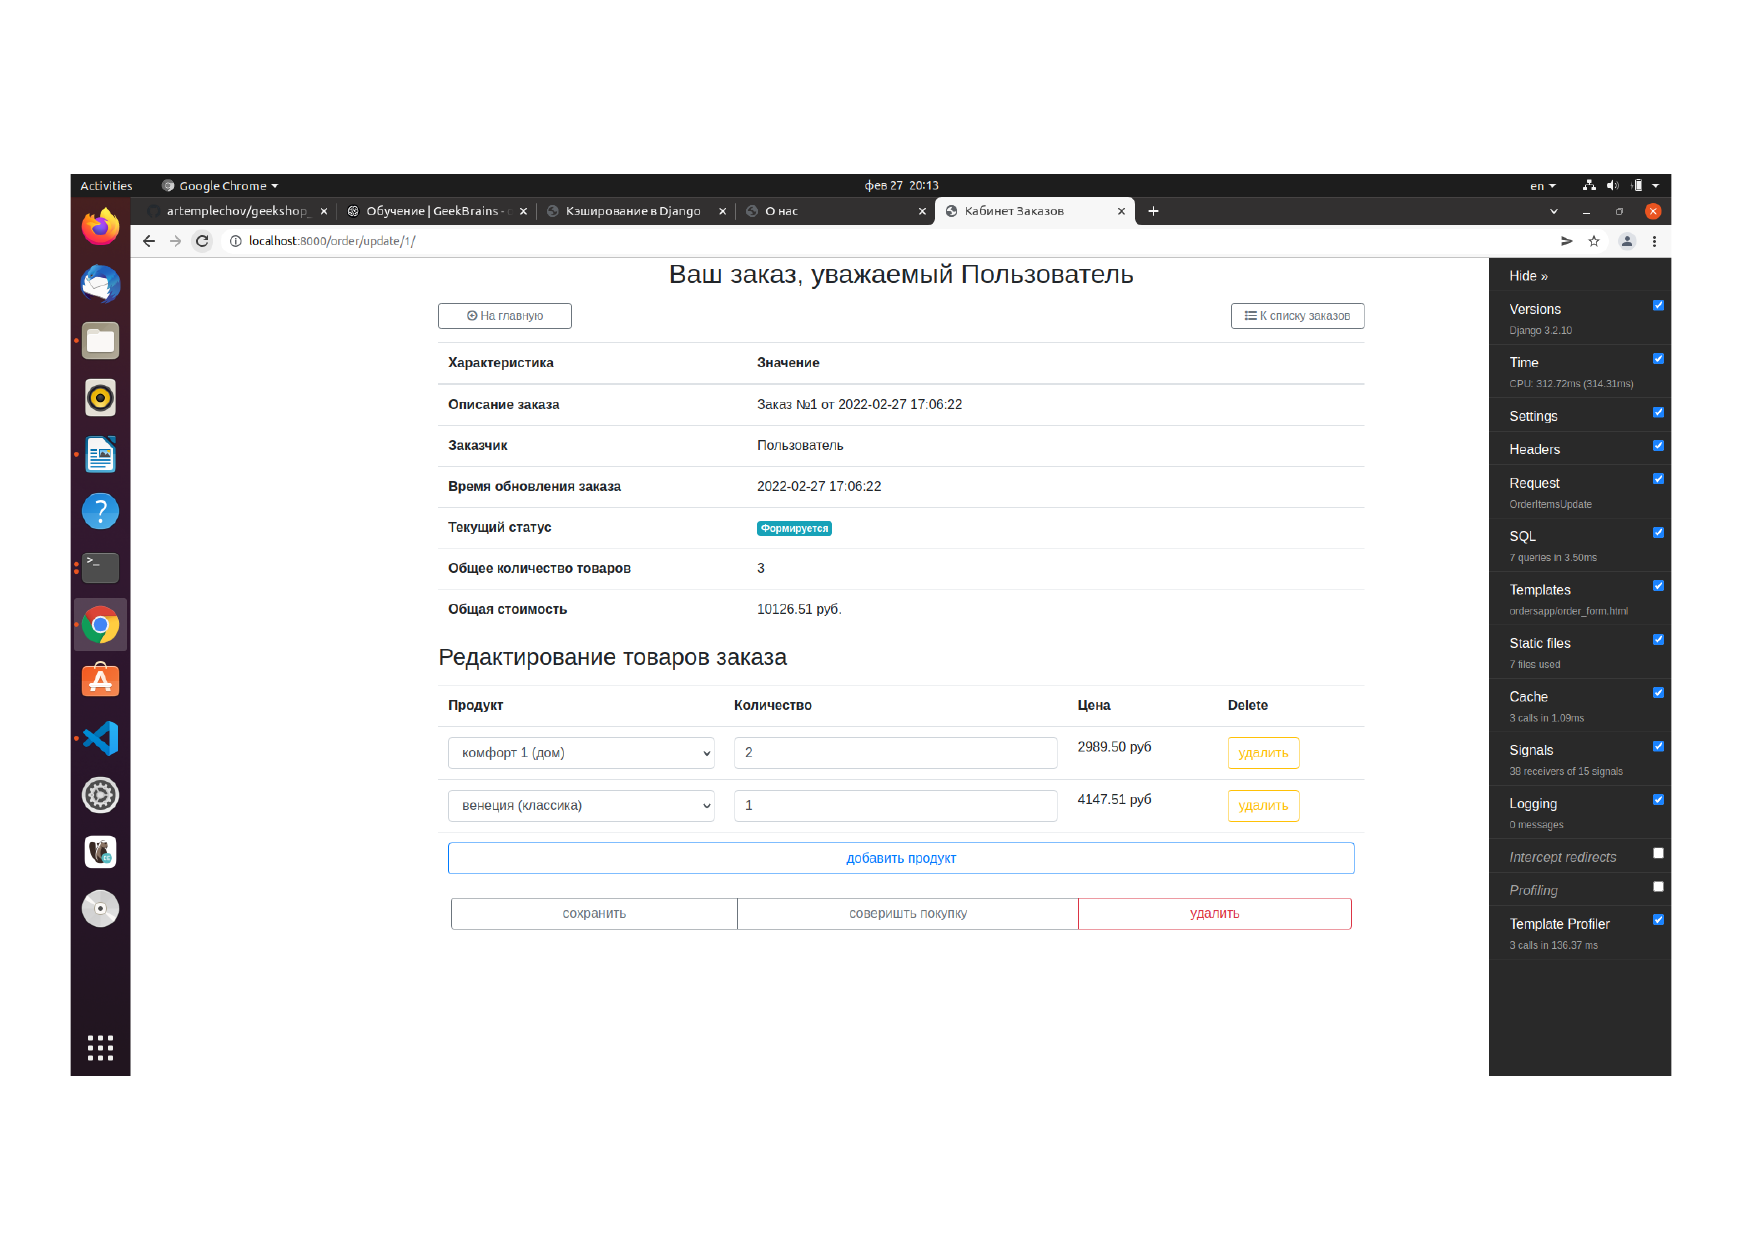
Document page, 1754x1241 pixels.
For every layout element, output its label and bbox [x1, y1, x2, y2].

picture [70, 174, 1672, 1076]
